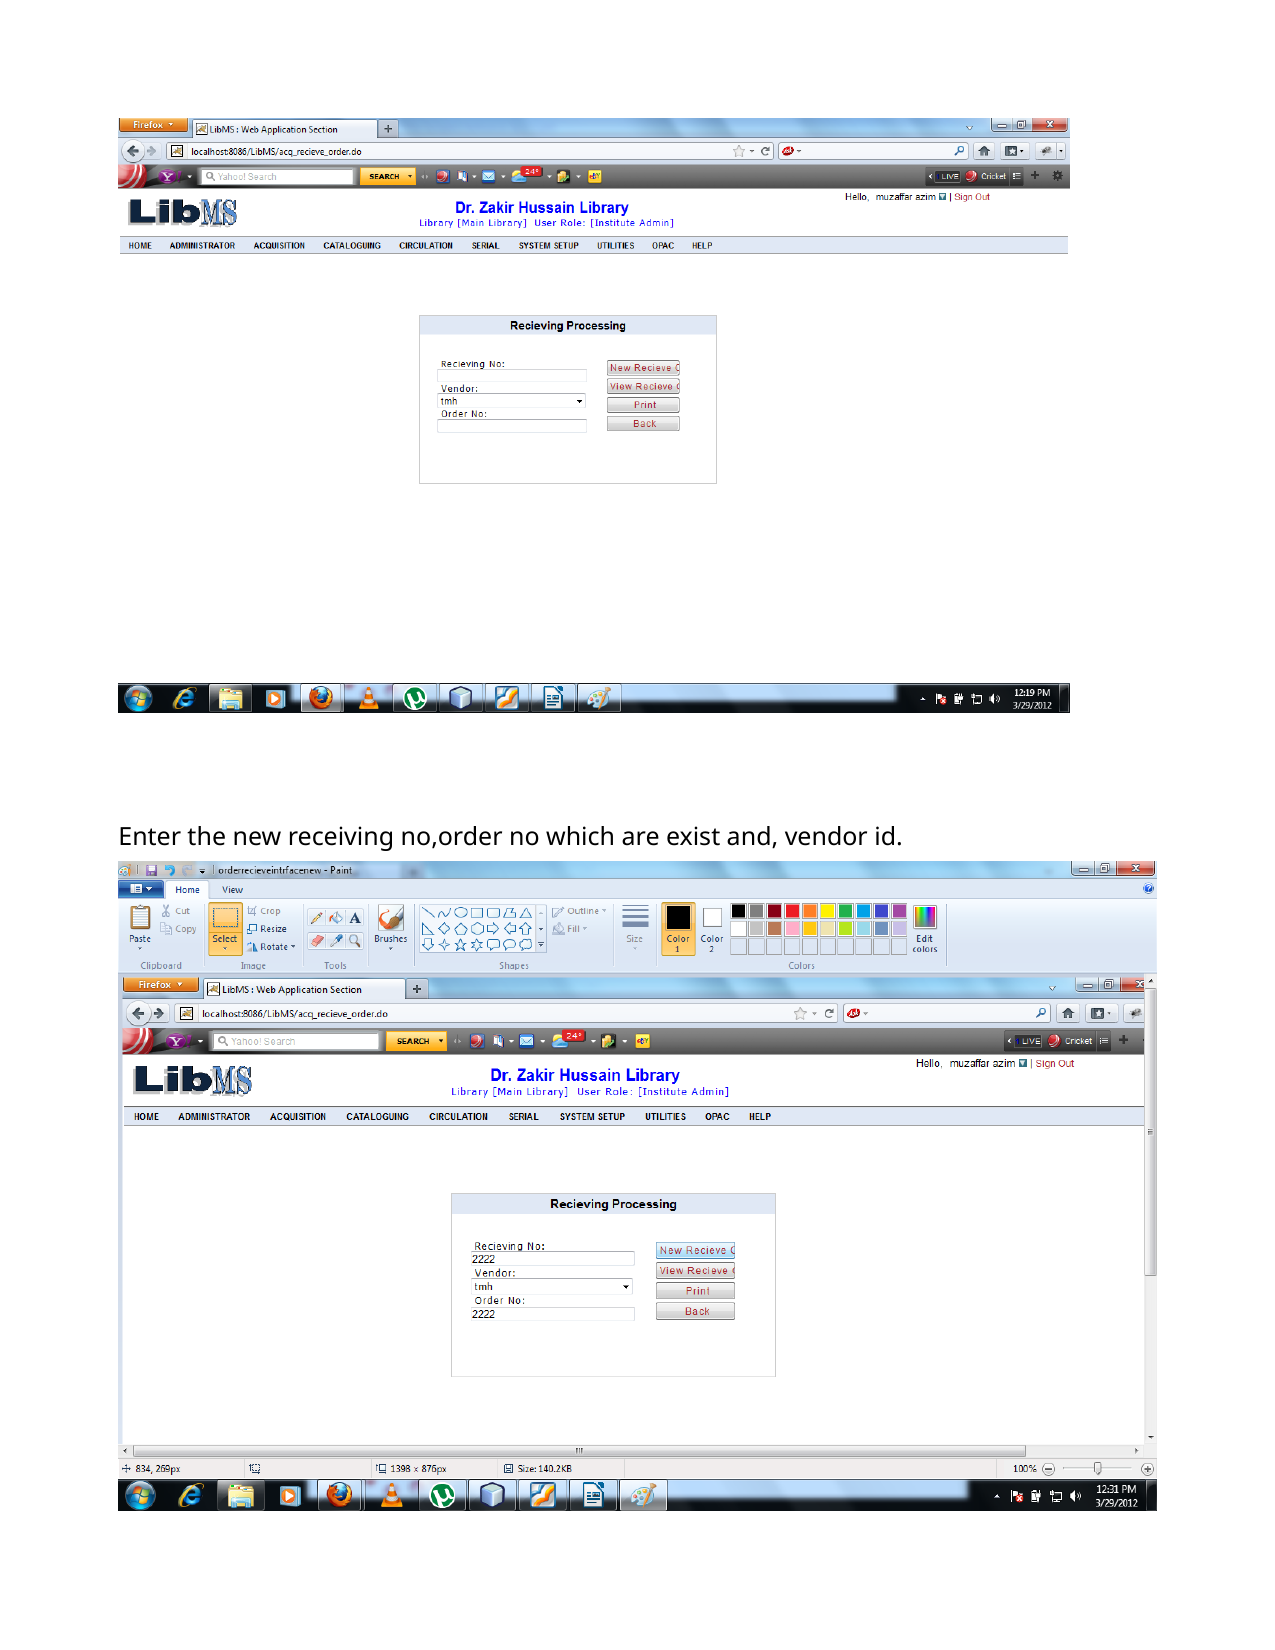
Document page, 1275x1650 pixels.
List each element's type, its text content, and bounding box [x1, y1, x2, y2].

picture [118, 118, 1157, 769]
text Enter the new receiving no,order no which are exist and, vendor id. [118, 819, 1157, 853]
picture [118, 861, 1157, 1511]
